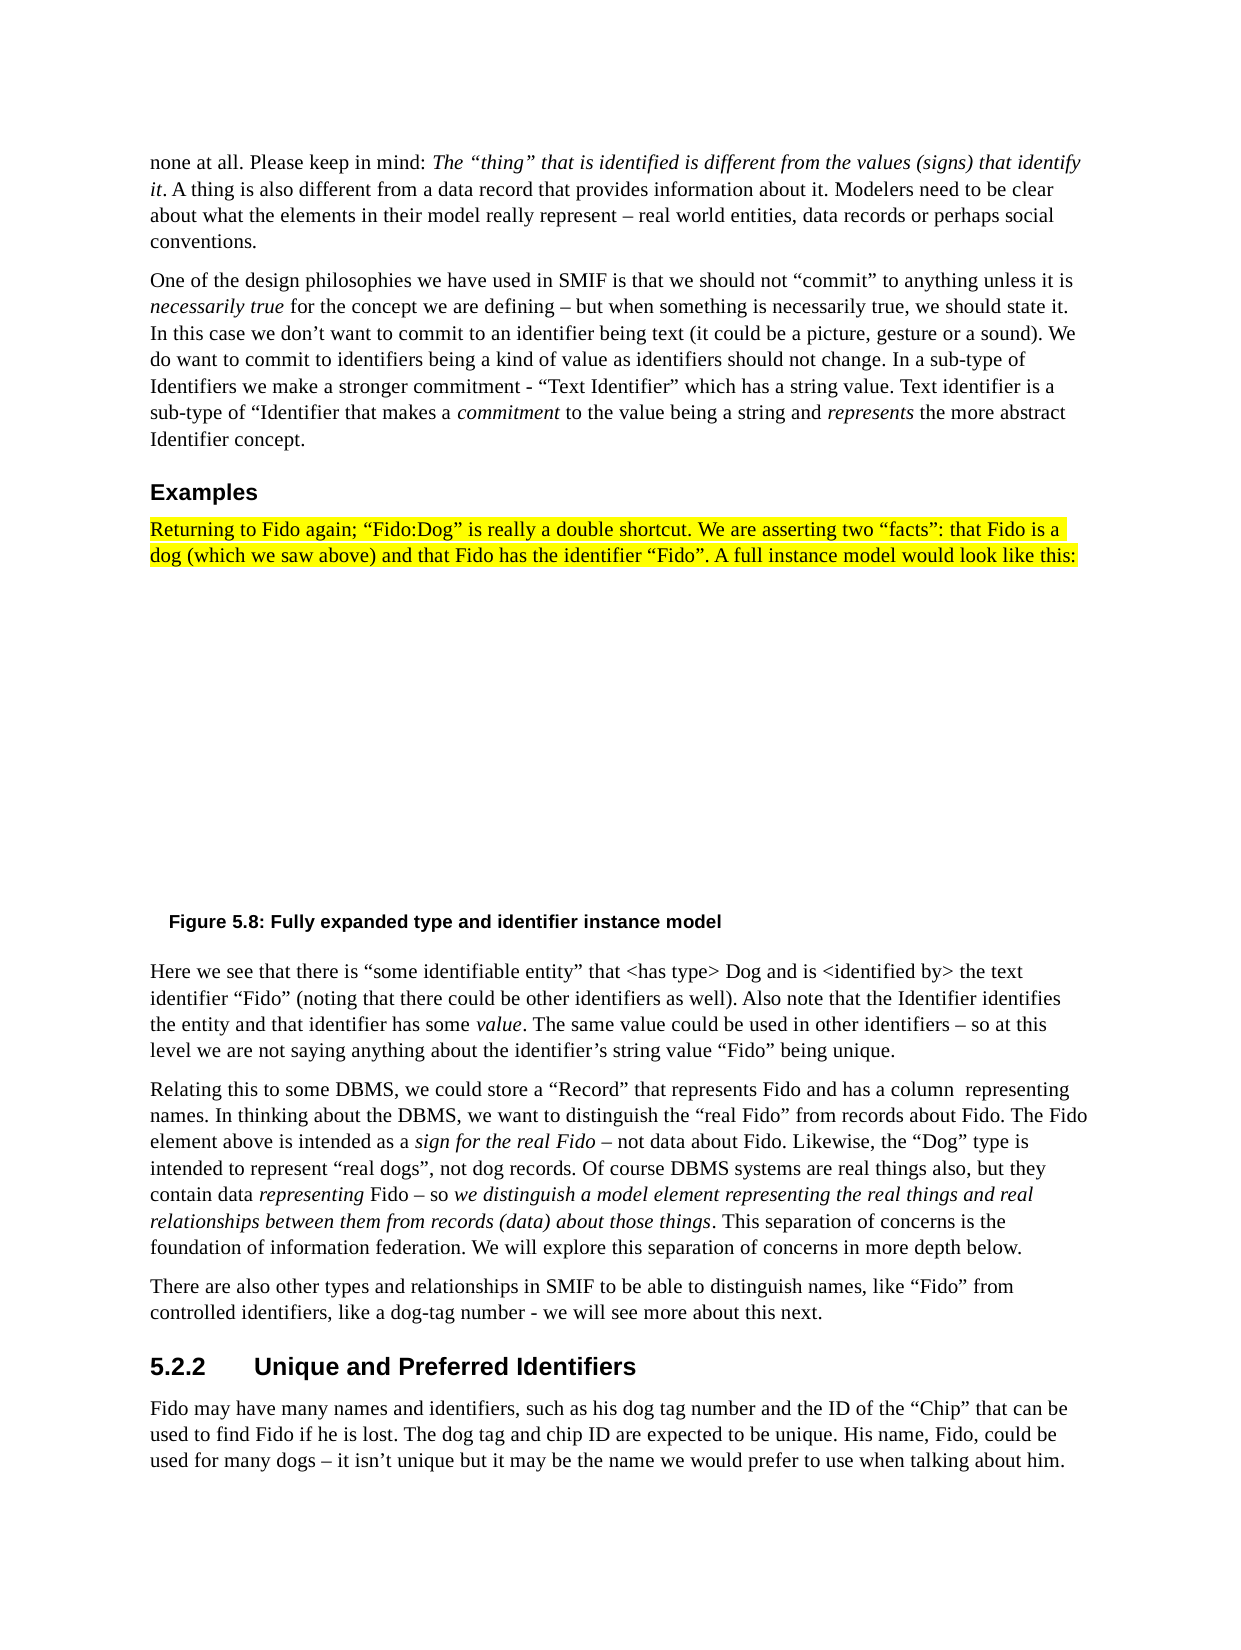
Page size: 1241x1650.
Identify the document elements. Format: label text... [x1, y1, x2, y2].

text Relating this to some DBMS, we could store a “Record” that represents Fido and has a column representing names. In thinking about the DBMS, we want to distinguish the “real Fido” from records about Fido. The Fido element above is intended as a sign for the real Fido – not data about Fido. Likewise, the “Dog” type is intended to represent “real dogs”, not dog records. Of course DBMS systems are real things also, but they contain data representing Fido – so we distinguish a model element representing the real things and real relationships between them from records (data) about those things. This separation of concerns is the foundation of information federation. We will explore this separation of concerns in more depth below. [150, 1076, 1090, 1259]
text Here we see that there is “some identifiable entity” that <has type> Dog and is <identified by> the text identifier “Fido” (noting that there could be other identifiers as well). Also note that the Identifier identifies the entity and that identifier has some value. The same value could be used in other identifiers – so at this level we are not saying anything about the identifier’s string value “Fido” being unique. [150, 581, 1090, 1062]
text Returning to Fido again; “Fido:Dog” is really a double shortcut. We are asserting two “facts”: that Fido is a dog (which we saw above) and that Fido has the identifier “Fido”. A full instance model would look like this: [150, 517, 1090, 567]
text Examples [150, 478, 1090, 505]
text none at all. Please keep in mind: The “thing” that is identified is different from the values (signs) that identify it. A thing is also different from a data record that provides information about it. Modelers need to be clear about what the elements in their model really represent – real world entities, data records or perhaps social conventions. [150, 150, 1090, 253]
text Figure 5.8: Fully expanded type and identifier instance model [168, 599, 1072, 933]
subtitle Unique and Preferred Identifiers [150, 1352, 1090, 1381]
text There are also other types and relationships in SMIF to be able to distinguish names, like “Fido” from controlled identifiers, like a dog-tag number - we will see more about this next. [150, 1273, 1090, 1324]
text One of the design philosophies we have used in SMIF is that we should not “commit” to anything unless it is necessarily true for the concept we are defining – but when something is necessarily true, we should state it. In this case we don’t want to commit to an identifier being text (it could be a picture, gesture or a sound). We do want to commit to identifiers being a kind of value as identifiers should not change. In a sub-type of Identifiers we make a stronger commitment - “Text Identifier” which has a string value. Text identifier is a sub-type of “Identifier that makes a commitment to the value being a string and represents the more abstract Identifier concept. [150, 268, 1090, 450]
text Fido may have many names and identifiers, such as his dog tag number and the ID of the “Chip” that can be used to find Fido if he is lost. The dog tag and chip ID are expected to be unique. His name, Fido, could be used for many dogs – it isn’t unique but it may be the name we would prefer to use when talking about him. [150, 1395, 1090, 1472]
